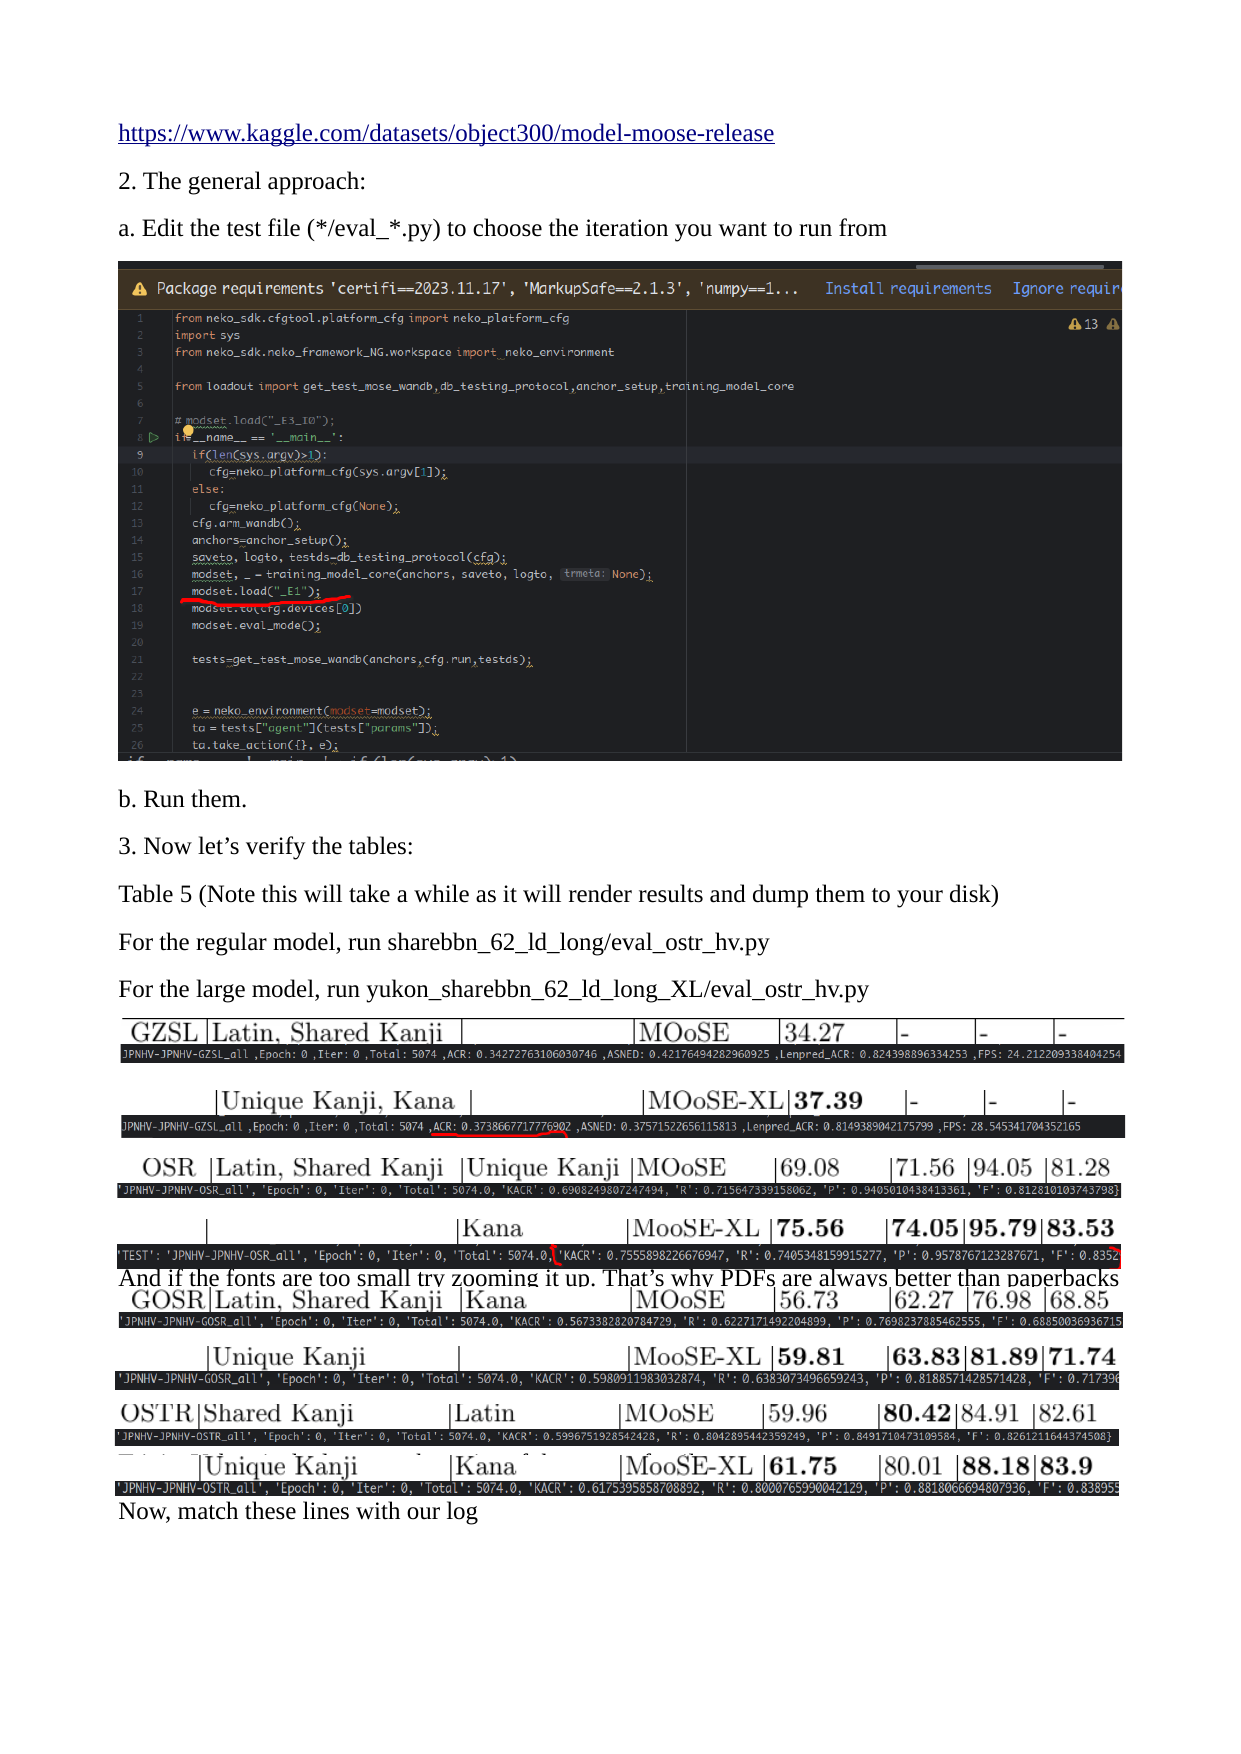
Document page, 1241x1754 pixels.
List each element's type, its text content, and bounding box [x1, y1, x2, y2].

picture [117, 1158, 1122, 1198]
text 3. Now let’s verify the tables: [118, 831, 1122, 860]
picture [120, 1018, 1125, 1063]
text And if the fonts are too small try zooming it up. That’s why PDFs are always better than paperbacks [118, 1198, 1122, 1292]
picture [118, 261, 1123, 761]
text [118, 1115, 1122, 1158]
text a. Edit the test file (*/eval_*.py) to choose the iteration you want to run from [118, 213, 1122, 242]
text For the regular model, run sharebbn_62_ld_long/eval_ostr_hv.py [118, 927, 1122, 955]
picture [116, 1219, 1121, 1269]
text https://www.kaggle.com/datasets/object300/model-moose-release [118, 118, 1122, 147]
text For the large model, run yukon_sharebbn_62_ld_long_XL/eval_ostr_hv.py [118, 974, 1122, 1003]
picture [115, 1346, 1120, 1390]
text Now, match these lines with our log [118, 1496, 1122, 1524]
picture [115, 1455, 1119, 1496]
text Table 5 (Note this will take a while as it will render results and dump them to your disk) [118, 879, 1122, 908]
picture [114, 1404, 1119, 1446]
text Trivia: Yukon is the largest subspecies of the moose family. [118, 1328, 1122, 1477]
picture [116, 1287, 1123, 1328]
text b. Run them. [118, 761, 1122, 813]
text 2. The general approach: [118, 166, 1122, 194]
picture [121, 1090, 1126, 1138]
